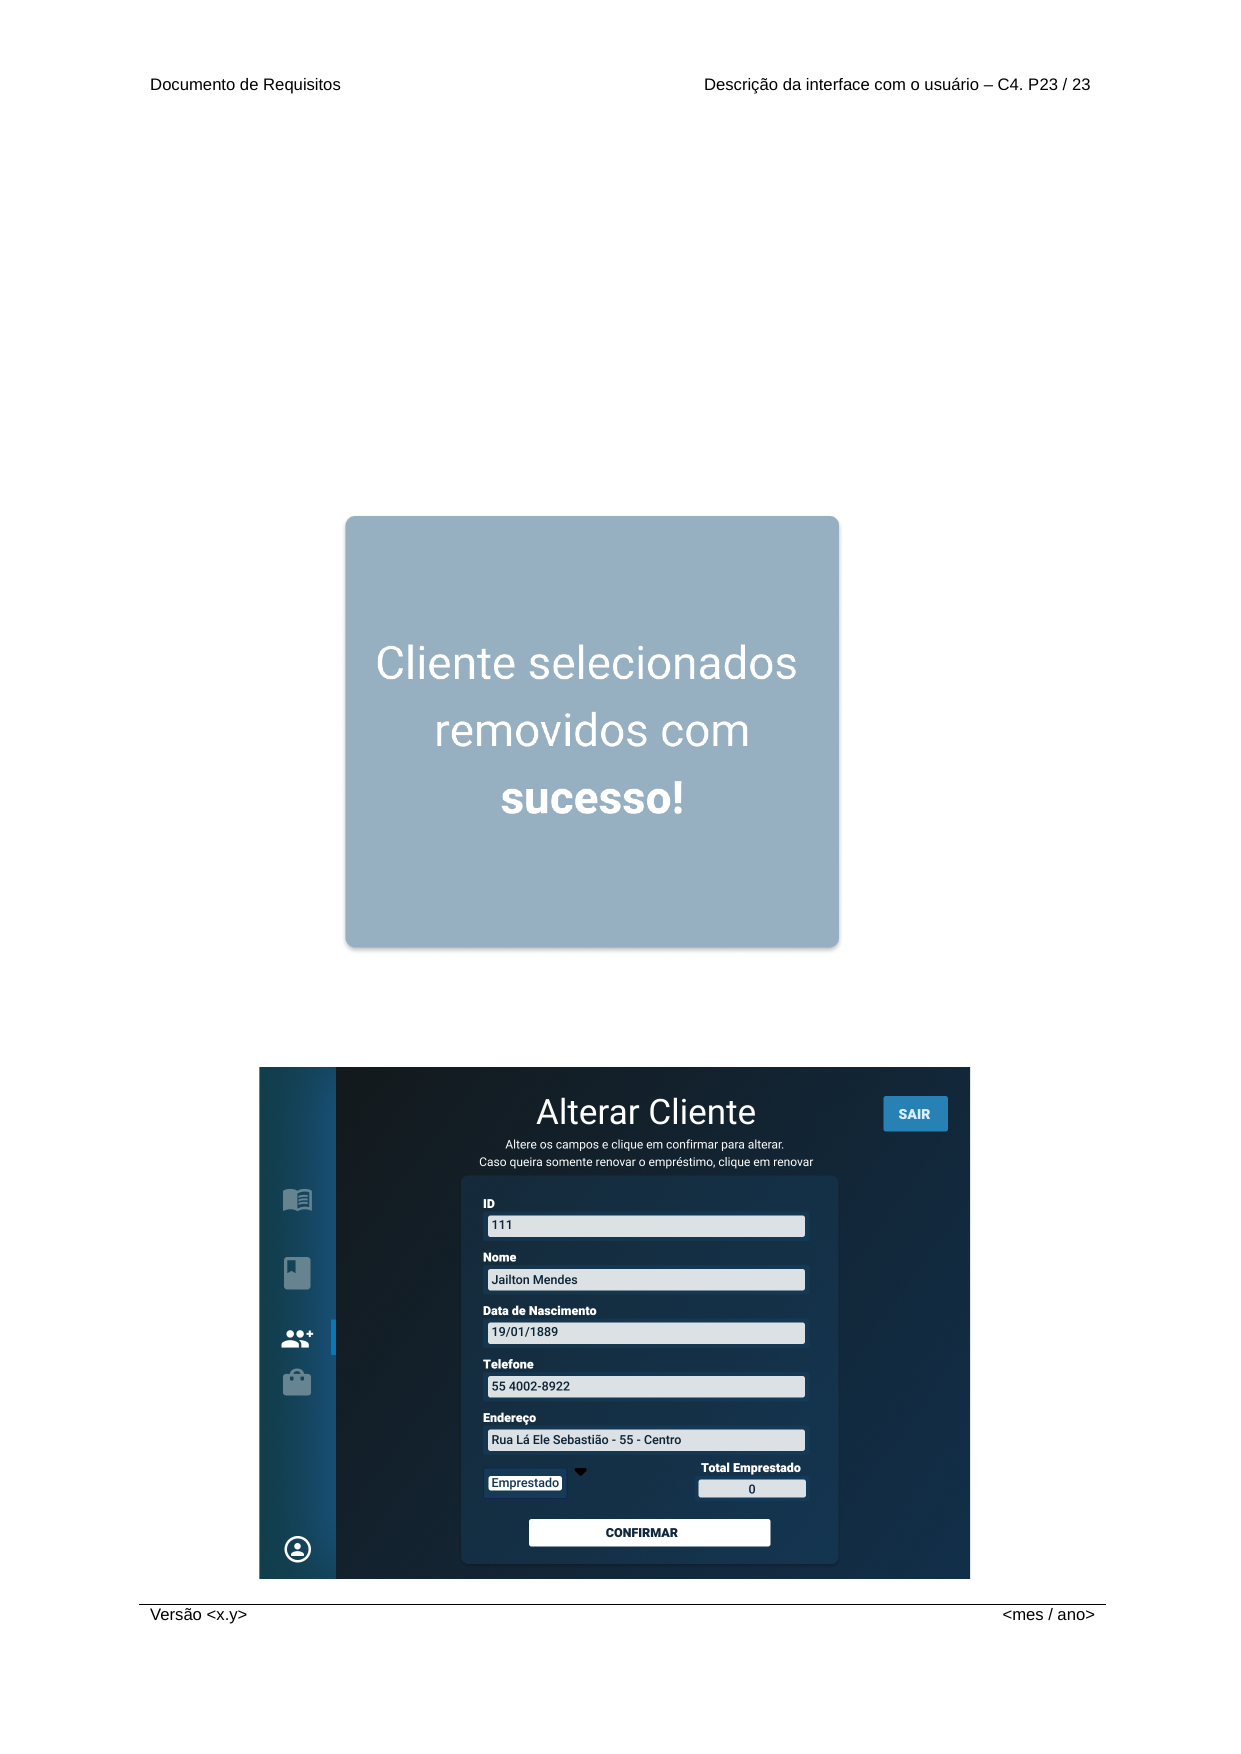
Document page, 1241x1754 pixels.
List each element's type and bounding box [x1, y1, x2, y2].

picture [340, 513, 844, 955]
picture [259, 1067, 971, 1579]
